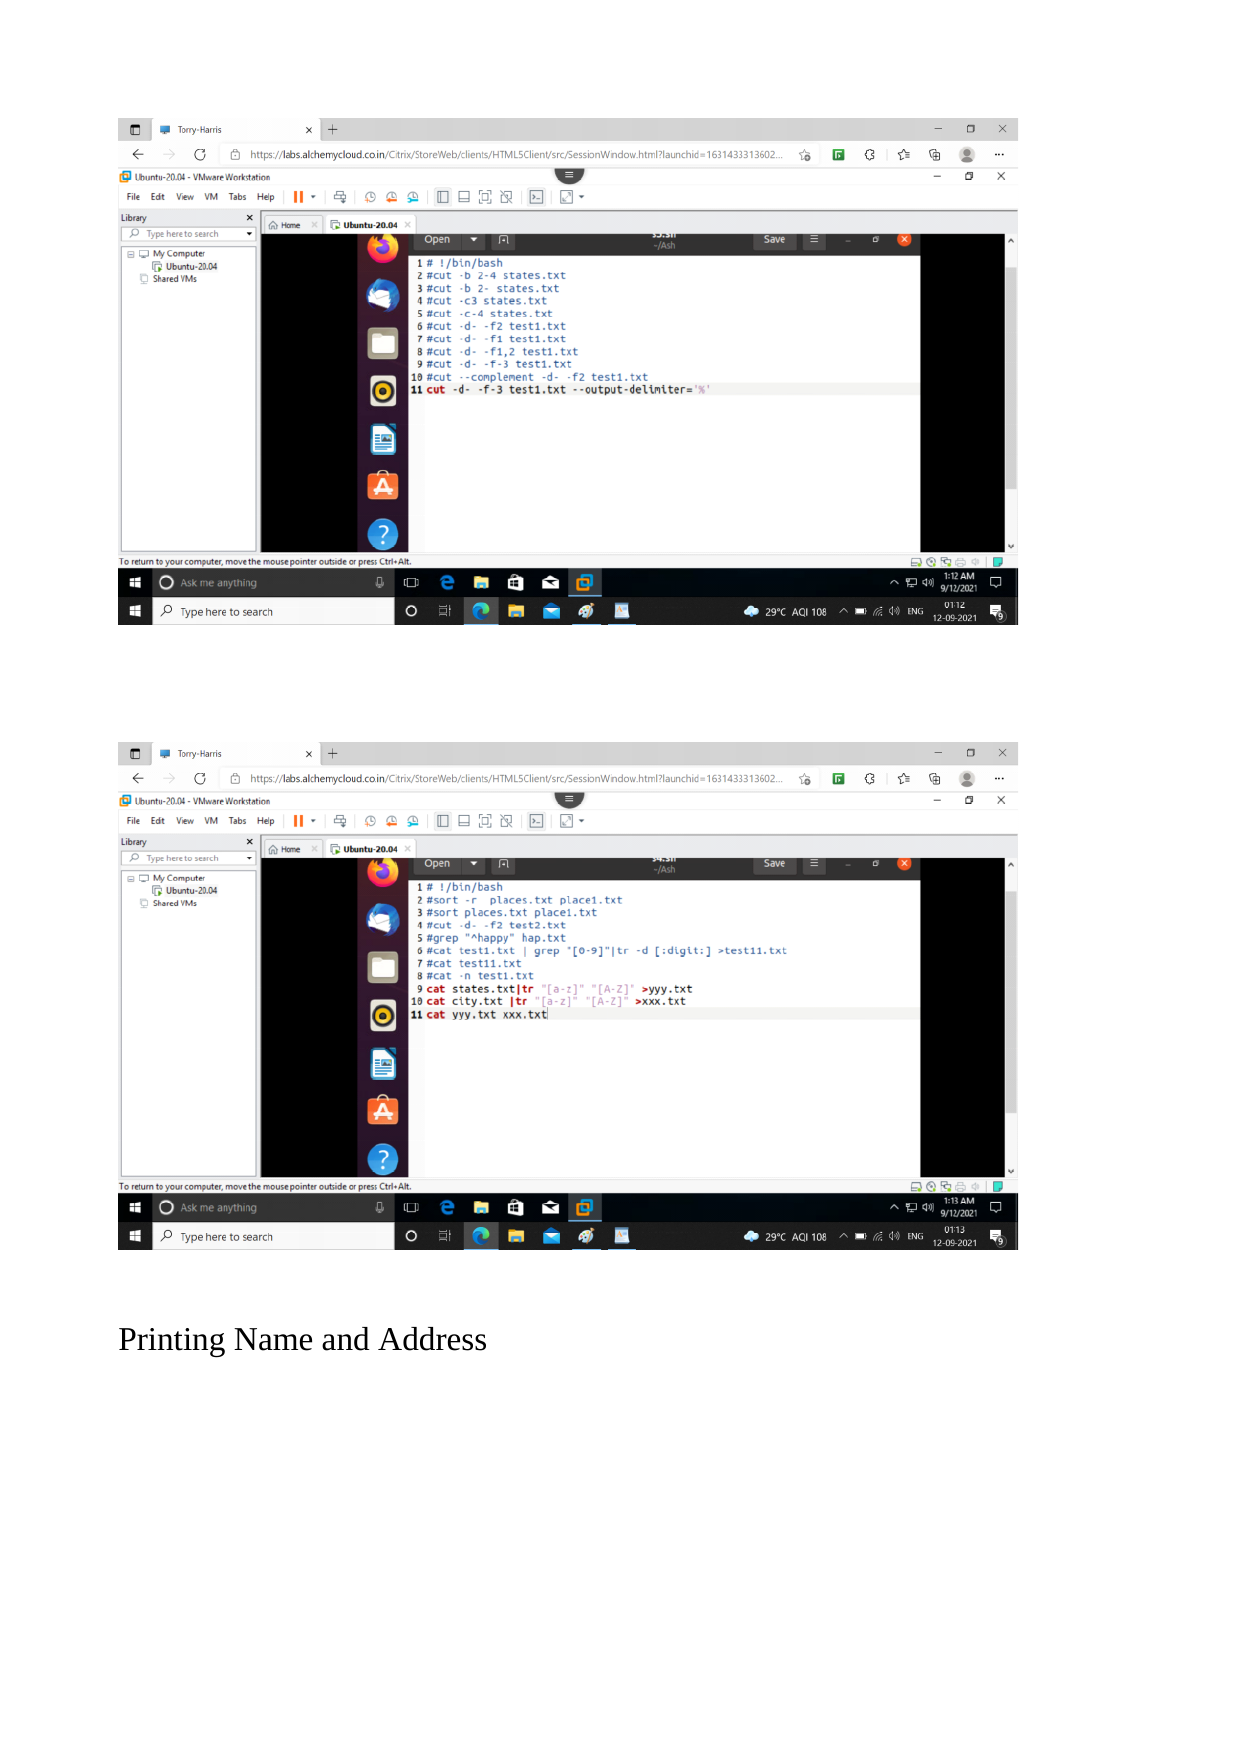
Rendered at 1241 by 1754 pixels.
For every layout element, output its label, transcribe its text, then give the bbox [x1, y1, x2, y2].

text Printing Name and Address [118, 1319, 1122, 1357]
